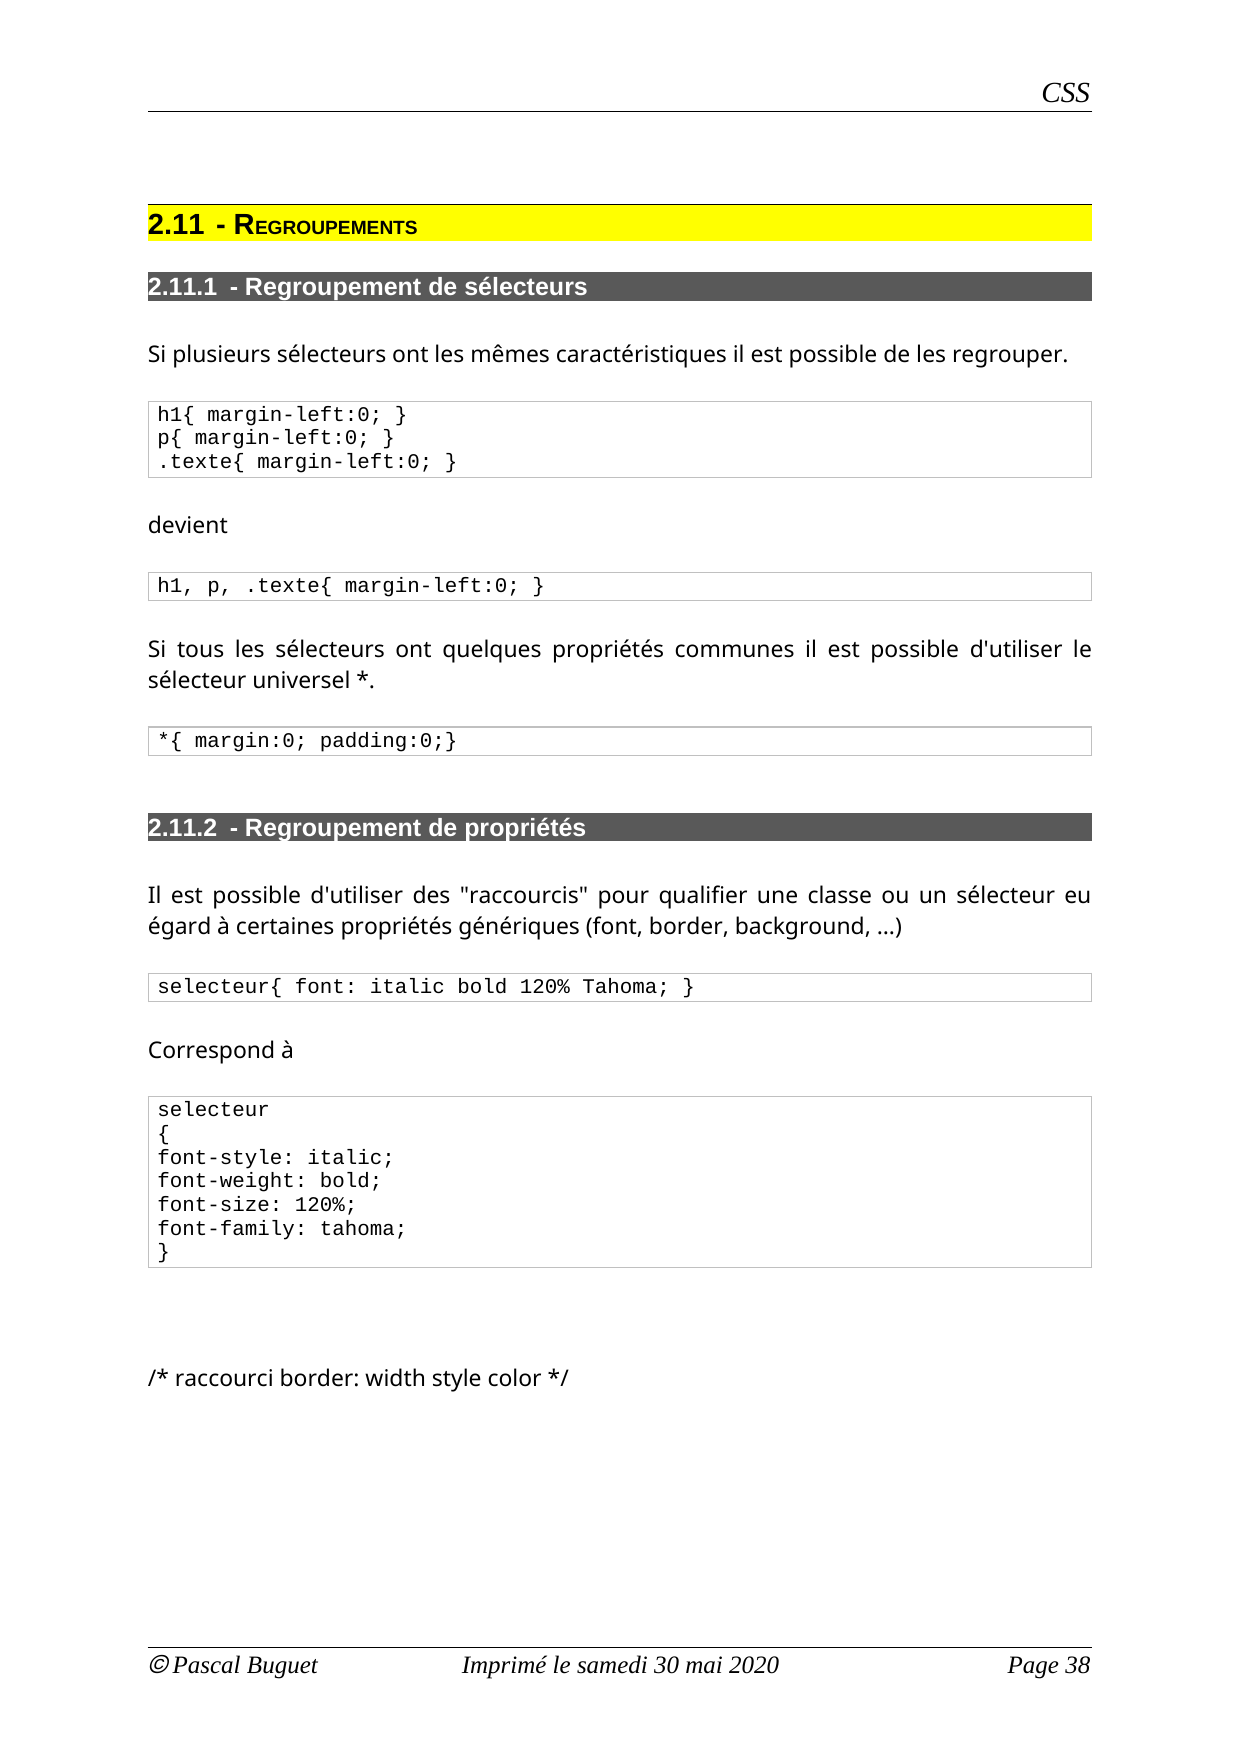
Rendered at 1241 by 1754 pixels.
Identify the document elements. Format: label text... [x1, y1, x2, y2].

text font-style: italic; [149, 1143, 1091, 1167]
text .texte{ margin-left:0; } [149, 448, 1091, 477]
text { [149, 1120, 1091, 1143]
text devient [148, 509, 1092, 540]
text Si plusieurs sélecteurs ont les mêmes caractéristiques il est possible de les regrouper. [148, 338, 1092, 369]
text h1{ margin-left:0; } [149, 402, 1091, 424]
text Correspond à [148, 1034, 1092, 1065]
text *{ margin:0; padding:0;} [149, 728, 1091, 755]
text Il est possible d'utiliser des "raccourcis" pour qualifier une classe ou un sélecteur eu égard à certaines propriétés génériques (font, border, background, …) [148, 879, 1092, 941]
subtitle - Regroupements [148, 205, 1092, 241]
subtitle - Regroupement de propriétés [148, 813, 1092, 841]
text h1, p, .texte{ margin-left:0; } [149, 573, 1091, 600]
text p{ margin-left:0; } [149, 424, 1091, 448]
text selecteur{ font: italic bold 120% Tahoma; } [149, 974, 1091, 1001]
text /* raccourci border: width style color */ [148, 1362, 1092, 1393]
text Si tous les sélecteurs ont quelques propriétés communes il est possible d'utiliser le sélecteur universel *. [148, 633, 1092, 695]
subtitle - Regroupement de sélecteurs [148, 272, 1092, 301]
text font-weight: bold; [149, 1167, 1091, 1191]
text font-size: 120%; [149, 1191, 1091, 1214]
text } [149, 1238, 1091, 1267]
text font-family: tahoma; [149, 1214, 1091, 1238]
text selecteur [149, 1097, 1091, 1120]
